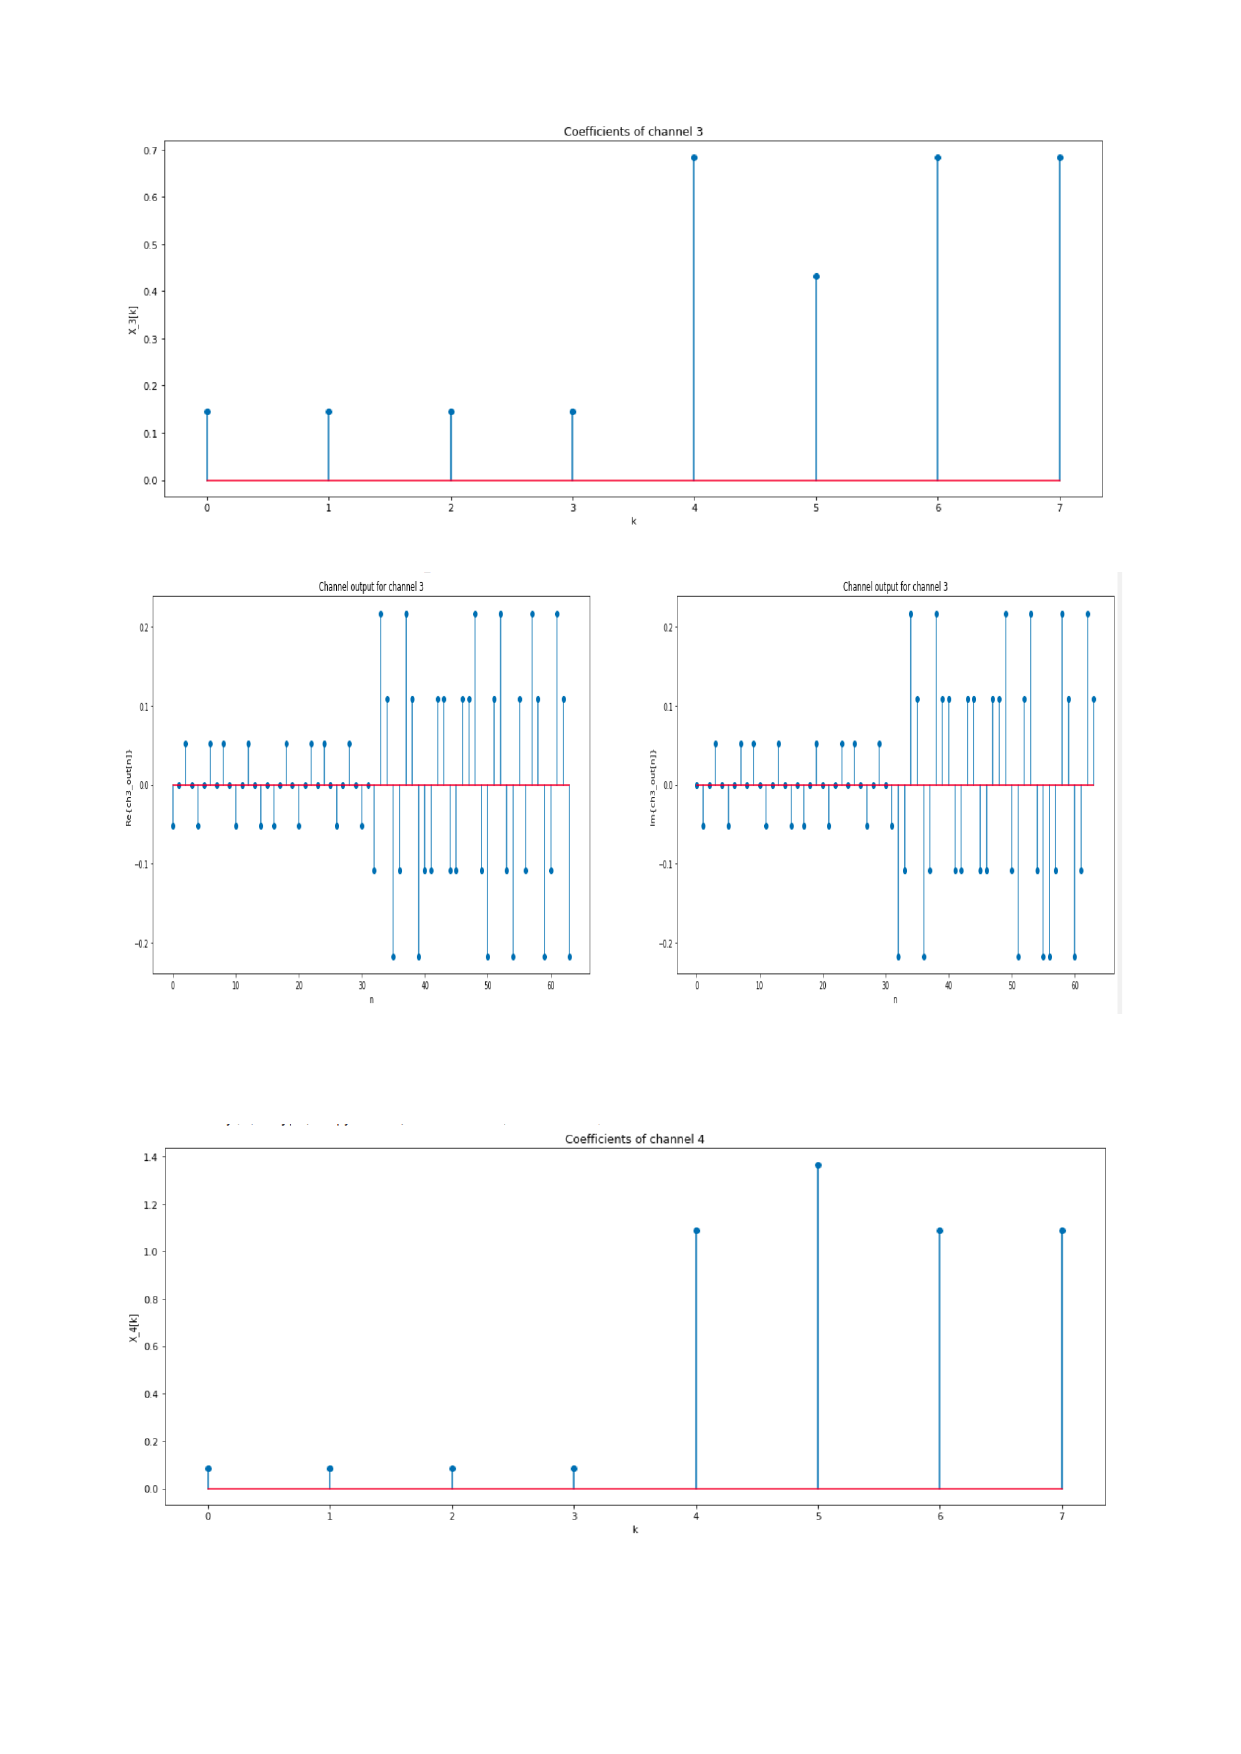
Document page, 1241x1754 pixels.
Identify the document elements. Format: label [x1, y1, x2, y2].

picture [118, 572, 1123, 1014]
picture [118, 1124, 1123, 1537]
picture [118, 118, 1123, 527]
